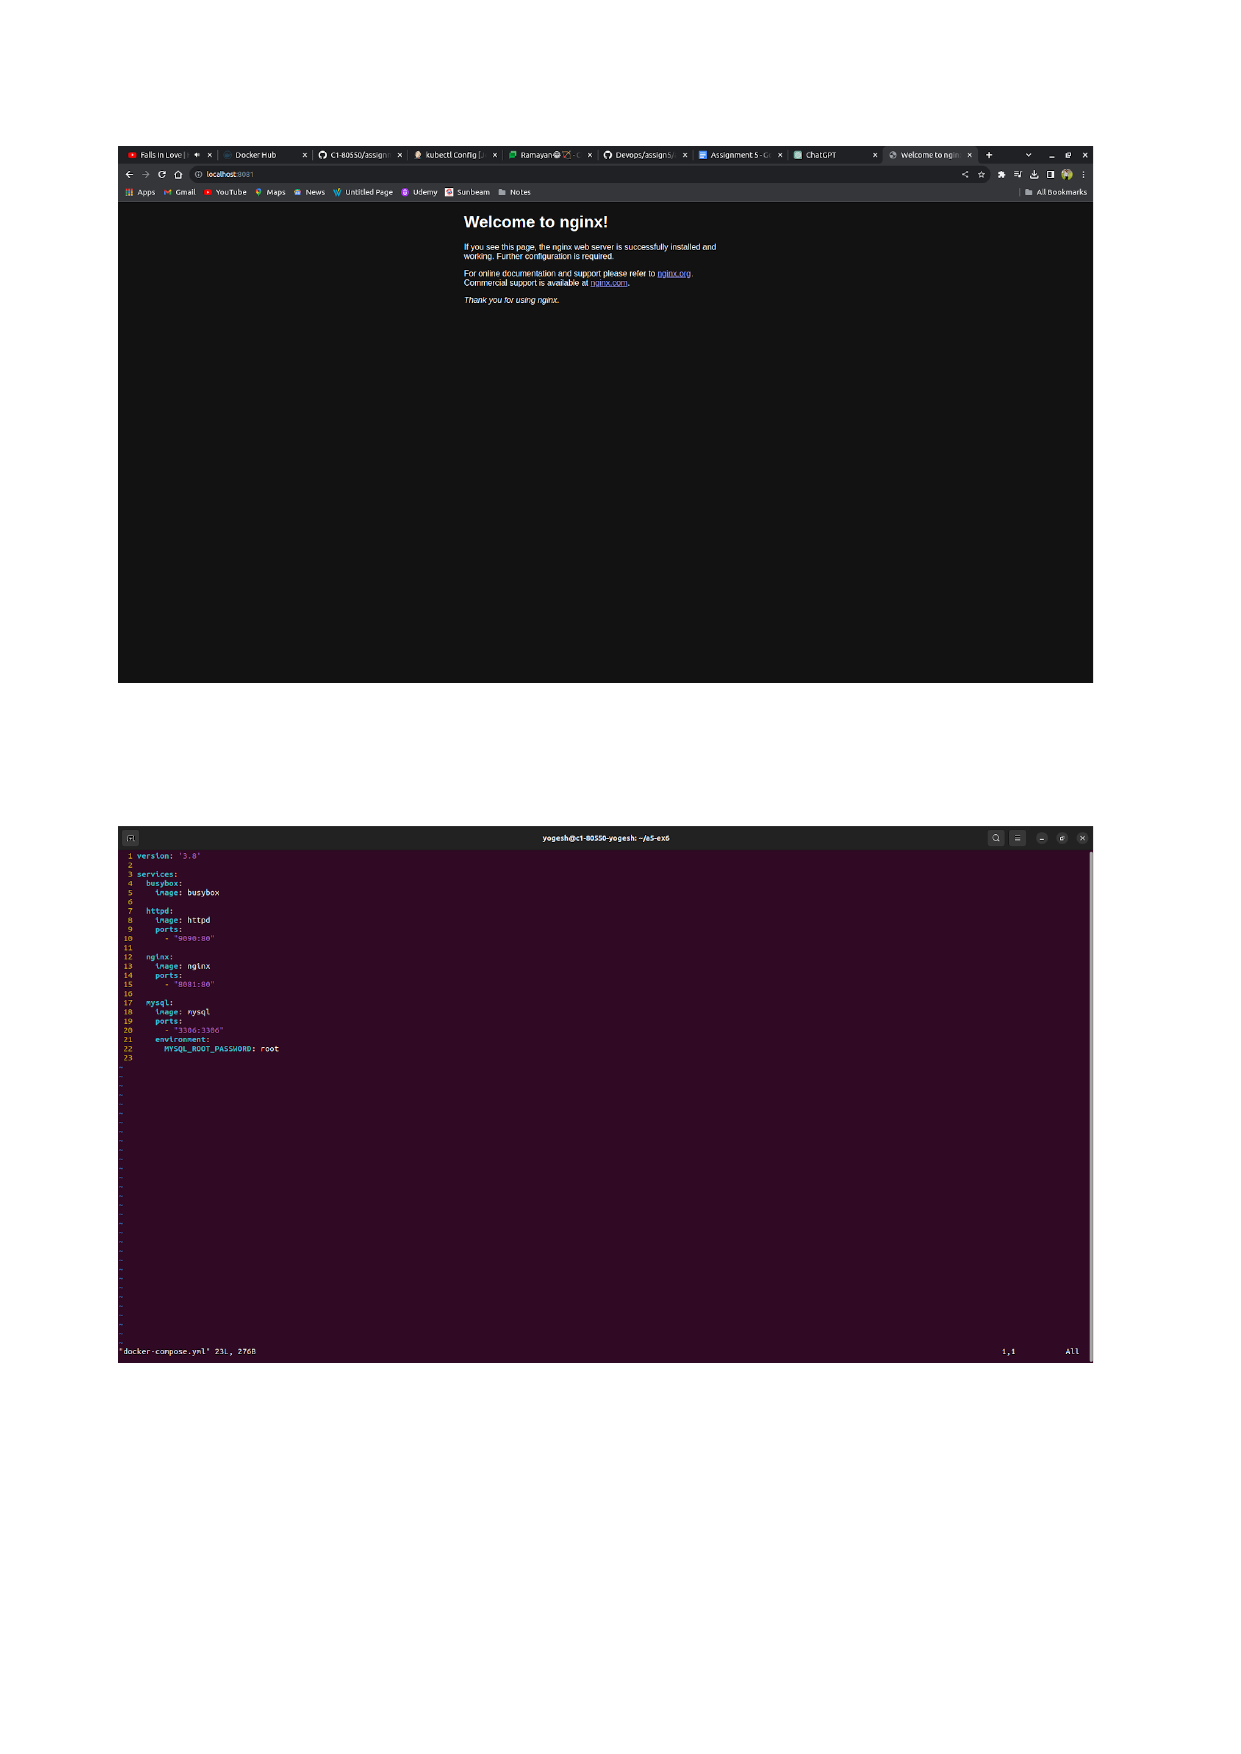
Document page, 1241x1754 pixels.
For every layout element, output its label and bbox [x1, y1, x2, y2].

picture [118, 146, 1094, 683]
picture [118, 826, 1094, 1363]
